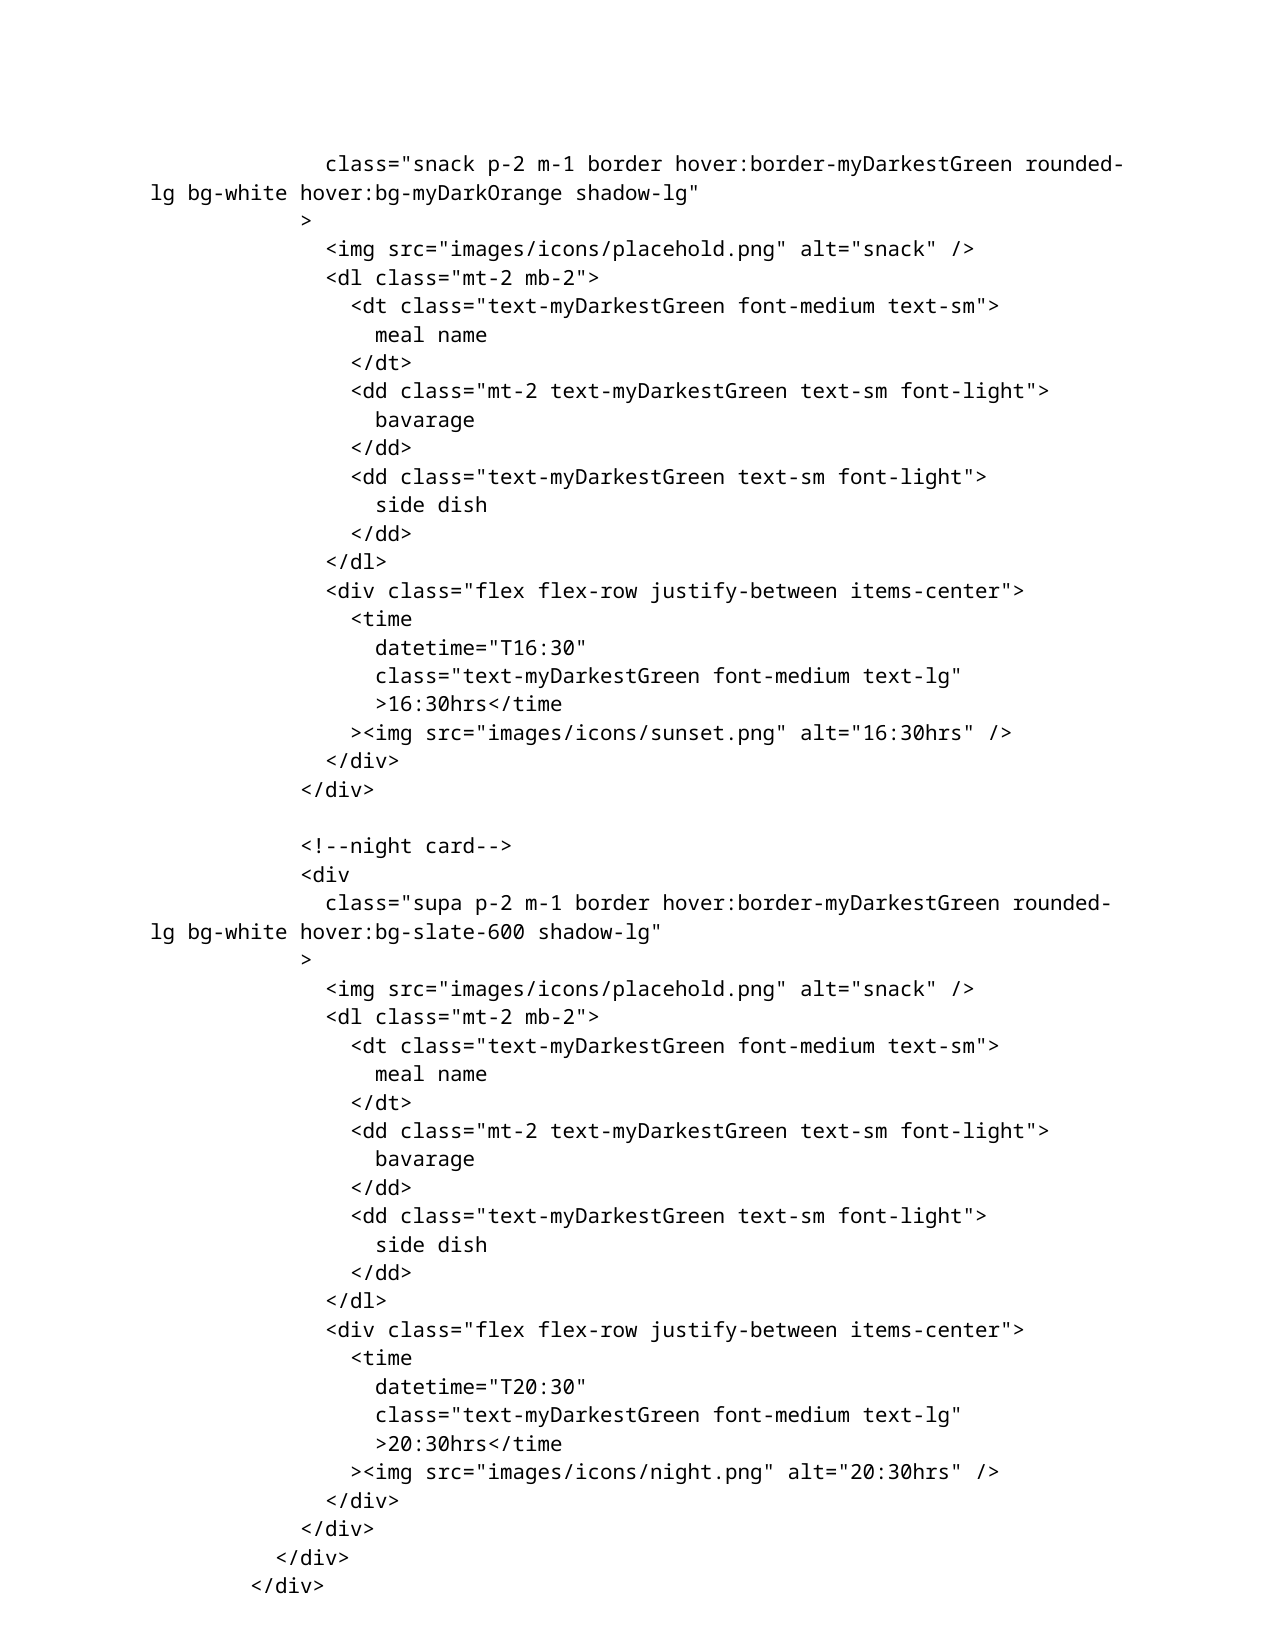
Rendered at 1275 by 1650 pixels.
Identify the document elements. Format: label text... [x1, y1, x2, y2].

text <div [150, 860, 1125, 888]
text meal name [150, 320, 1125, 348]
text </dt> [150, 348, 1125, 377]
text </dl> [150, 547, 1125, 576]
text > [150, 945, 1125, 974]
text </dd> [150, 1173, 1125, 1201]
text <dd class="text-myDarkestGreen text-sm font-light"> [150, 1201, 1125, 1230]
text <div class="flex flex-row justify-between items-center"> [150, 576, 1125, 604]
text <img src="images/icons/placehold.png" alt="snack" /> [150, 234, 1125, 263]
text bavarage [150, 1144, 1125, 1173]
text <dl class="mt-2 mb-2"> [150, 263, 1125, 291]
text <time [150, 604, 1125, 633]
text </div> [150, 1571, 1125, 1599]
text <img src="images/icons/placehold.png" alt="snack" /> [150, 974, 1125, 1002]
text </div> [150, 746, 1125, 775]
text <dt class="text-myDarkestGreen font-medium text-sm"> [150, 291, 1125, 320]
text </div> [150, 775, 1125, 803]
text </dd> [150, 433, 1125, 462]
text class="text-myDarkestGreen font-medium text-lg" [150, 1400, 1125, 1429]
text </dd> [150, 519, 1125, 547]
text <div class="flex flex-row justify-between items-center"> [150, 1315, 1125, 1343]
text ><img src="images/icons/sunset.png" alt="16:30hrs" /> [150, 718, 1125, 746]
text <dt class="text-myDarkestGreen font-medium text-sm"> [150, 1031, 1125, 1059]
text meal name [150, 1059, 1125, 1088]
text >20:30hrs</time [150, 1429, 1125, 1457]
text datetime="T20:30" [150, 1372, 1125, 1400]
text </div> [150, 1514, 1125, 1543]
text <!--night card--> [150, 832, 1125, 860]
text </dd> [150, 1258, 1125, 1287]
text datetime="T16:30" [150, 633, 1125, 661]
text >16:30hrs</time [150, 689, 1125, 718]
text side dish [150, 490, 1125, 519]
text ><img src="images/icons/night.png" alt="20:30hrs" /> [150, 1457, 1125, 1486]
text side dish [150, 1230, 1125, 1258]
text class="text-myDarkestGreen font-medium text-lg" [150, 661, 1125, 689]
text class="supa p-2 m-1 border hover:border-myDarkestGreen rounded-lg bg-white hover:bg-slate-600 shadow-lg" [150, 888, 1125, 945]
text </div> [150, 1486, 1125, 1514]
text </dt> [150, 1088, 1125, 1116]
text class="snack p-2 m-1 border hover:border-myDarkestGreen rounded-lg bg-white hover:bg-myDarkOrange shadow-lg" [150, 149, 1125, 206]
text <time [150, 1343, 1125, 1372]
text <dl class="mt-2 mb-2"> [150, 1002, 1125, 1031]
text <dd class="mt-2 text-myDarkestGreen text-sm font-light"> [150, 377, 1125, 405]
text bavarage [150, 405, 1125, 433]
text > [150, 206, 1125, 234]
text </dl> [150, 1287, 1125, 1315]
text <dd class="text-myDarkestGreen text-sm font-light"> [150, 462, 1125, 490]
text <dd class="mt-2 text-myDarkestGreen text-sm font-light"> [150, 1116, 1125, 1144]
text </div> [150, 1543, 1125, 1571]
